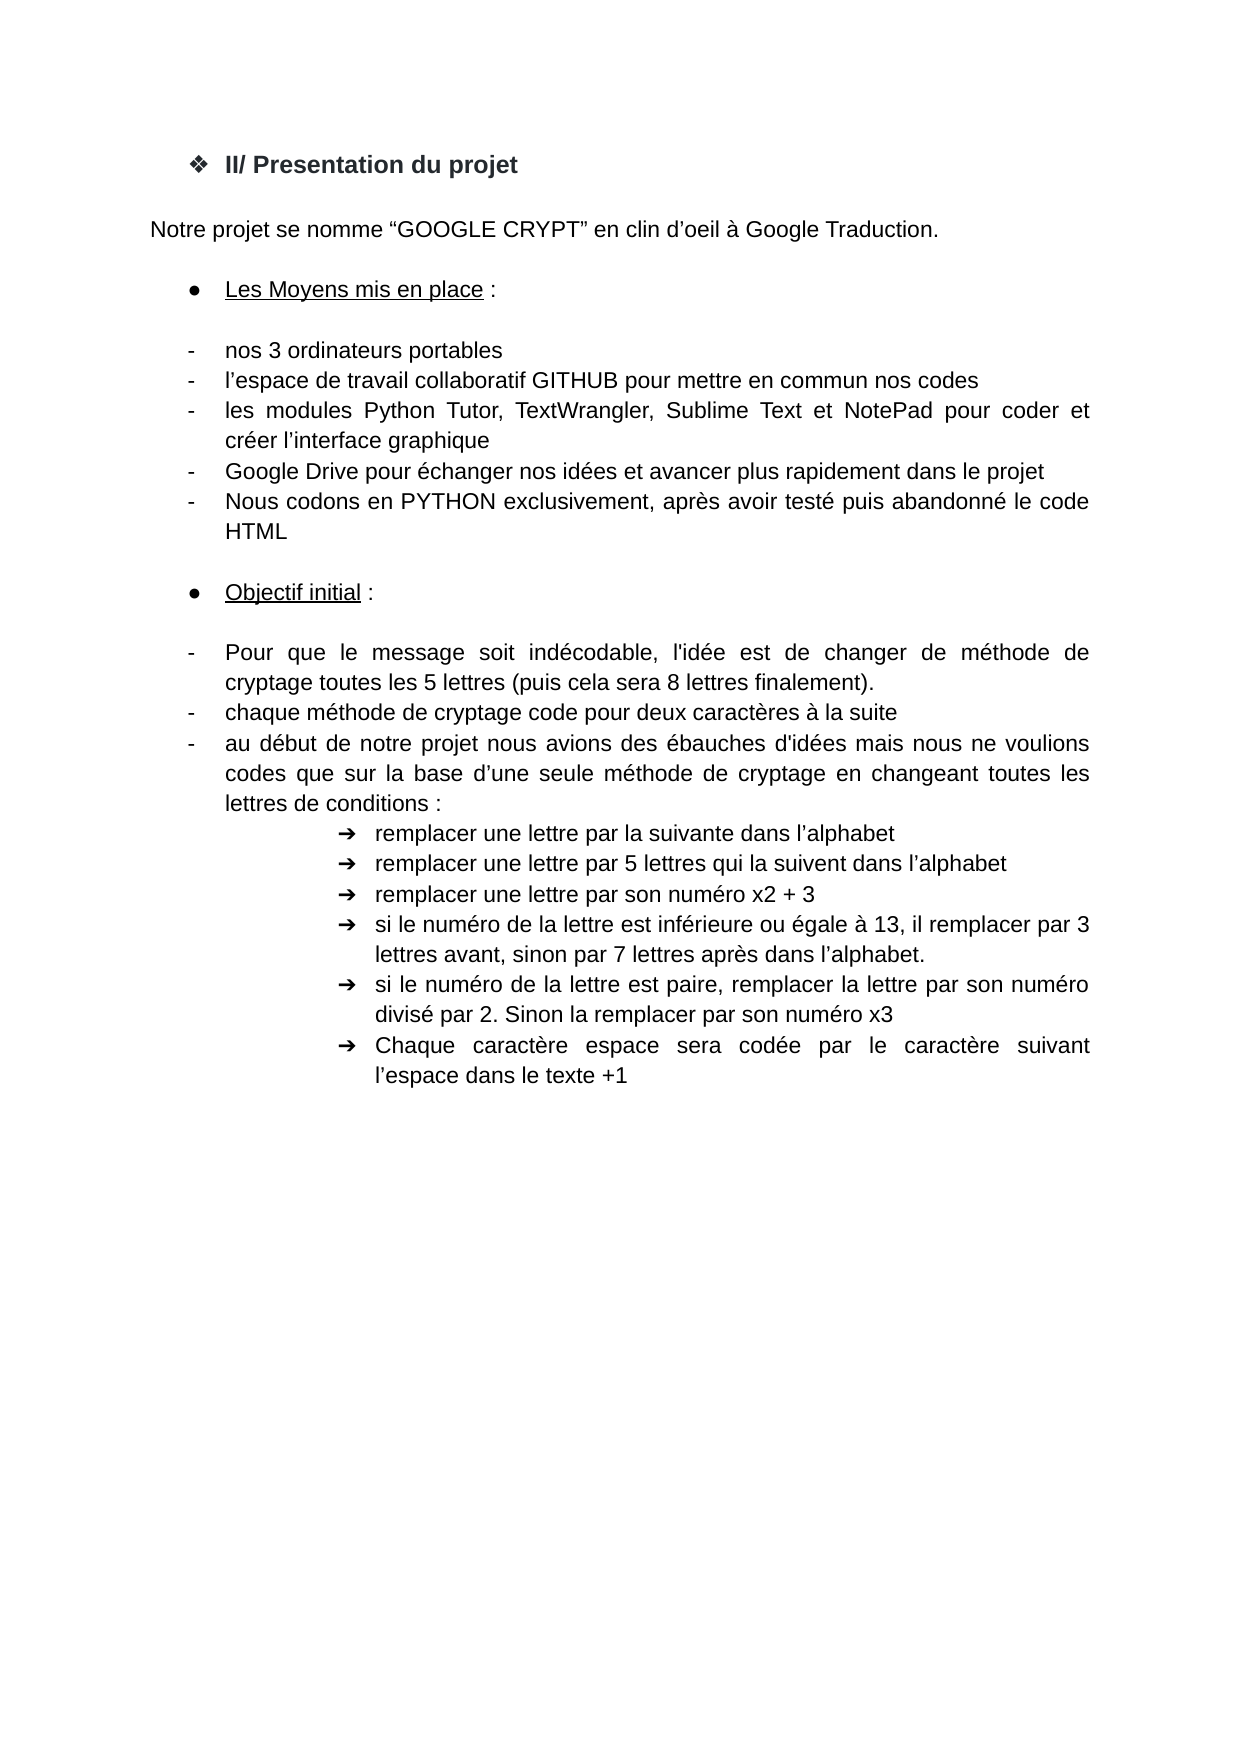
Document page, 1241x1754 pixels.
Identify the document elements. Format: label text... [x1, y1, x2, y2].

list Les Moyens mis en place : [187, 276, 1090, 303]
list II/ Presentation du projet [187, 150, 1090, 179]
list Objectif initial : [187, 578, 1090, 605]
list Pour que le message soit indécodable, l'idée est de changer de méthode de cryptage toutes les 5 lettres (puis cela sera 8 lettres finalement). [187, 639, 1090, 696]
list remplacer une lettre par la suivante dans l’alphabet [337, 820, 1090, 847]
list les modules Python Tutor, TextWrangler, Sublime Text et NotePad pour coder et créer l’interface graphique [187, 397, 1090, 454]
list si le numéro de la lettre est inférieure ou égale à 13, il remplacer par 3 lettres avant, sinon par 7 lettres après dans l’alphabet. [337, 911, 1090, 967]
list au début de notre projet nous avions des ébauches d'idées mais nous ne voulions codes que sur la base d’une seule méthode de cryptage en changeant toutes les lettres de conditions : [187, 729, 1090, 816]
list remplacer une lettre par son numéro x2 + 3 [337, 881, 1090, 907]
list l’espace de travail collaboratif GITHUB pour mettre en commun nos codes [187, 367, 1090, 393]
list si le numéro de la lettre est paire, remplacer la lettre par son numéro divisé par 2. Sinon la remplacer par son numéro x3 [337, 971, 1090, 1028]
list chaque méthode de cryptage code pour deux caractères à la suite [187, 699, 1090, 726]
list remplacer une lettre par 5 lettres qui la suivent dans l’alphabet [337, 850, 1090, 877]
list Google Drive pour échanger nos idées et avancer plus rapidement dans le projet [187, 458, 1090, 484]
text Notre projet se nomme “GOOGLE CRYPT” en clin d’oeil à Google Traduction. [150, 216, 1090, 242]
list Nous codons en PYTHON exclusivement, après avoir testé puis abandonné le code HTML [187, 488, 1090, 544]
list Chaque caractère espace sera codée par le caractère suivant l’espace dans le texte +1 [337, 1032, 1090, 1088]
list nos 3 ordinateurs portables [187, 337, 1090, 363]
